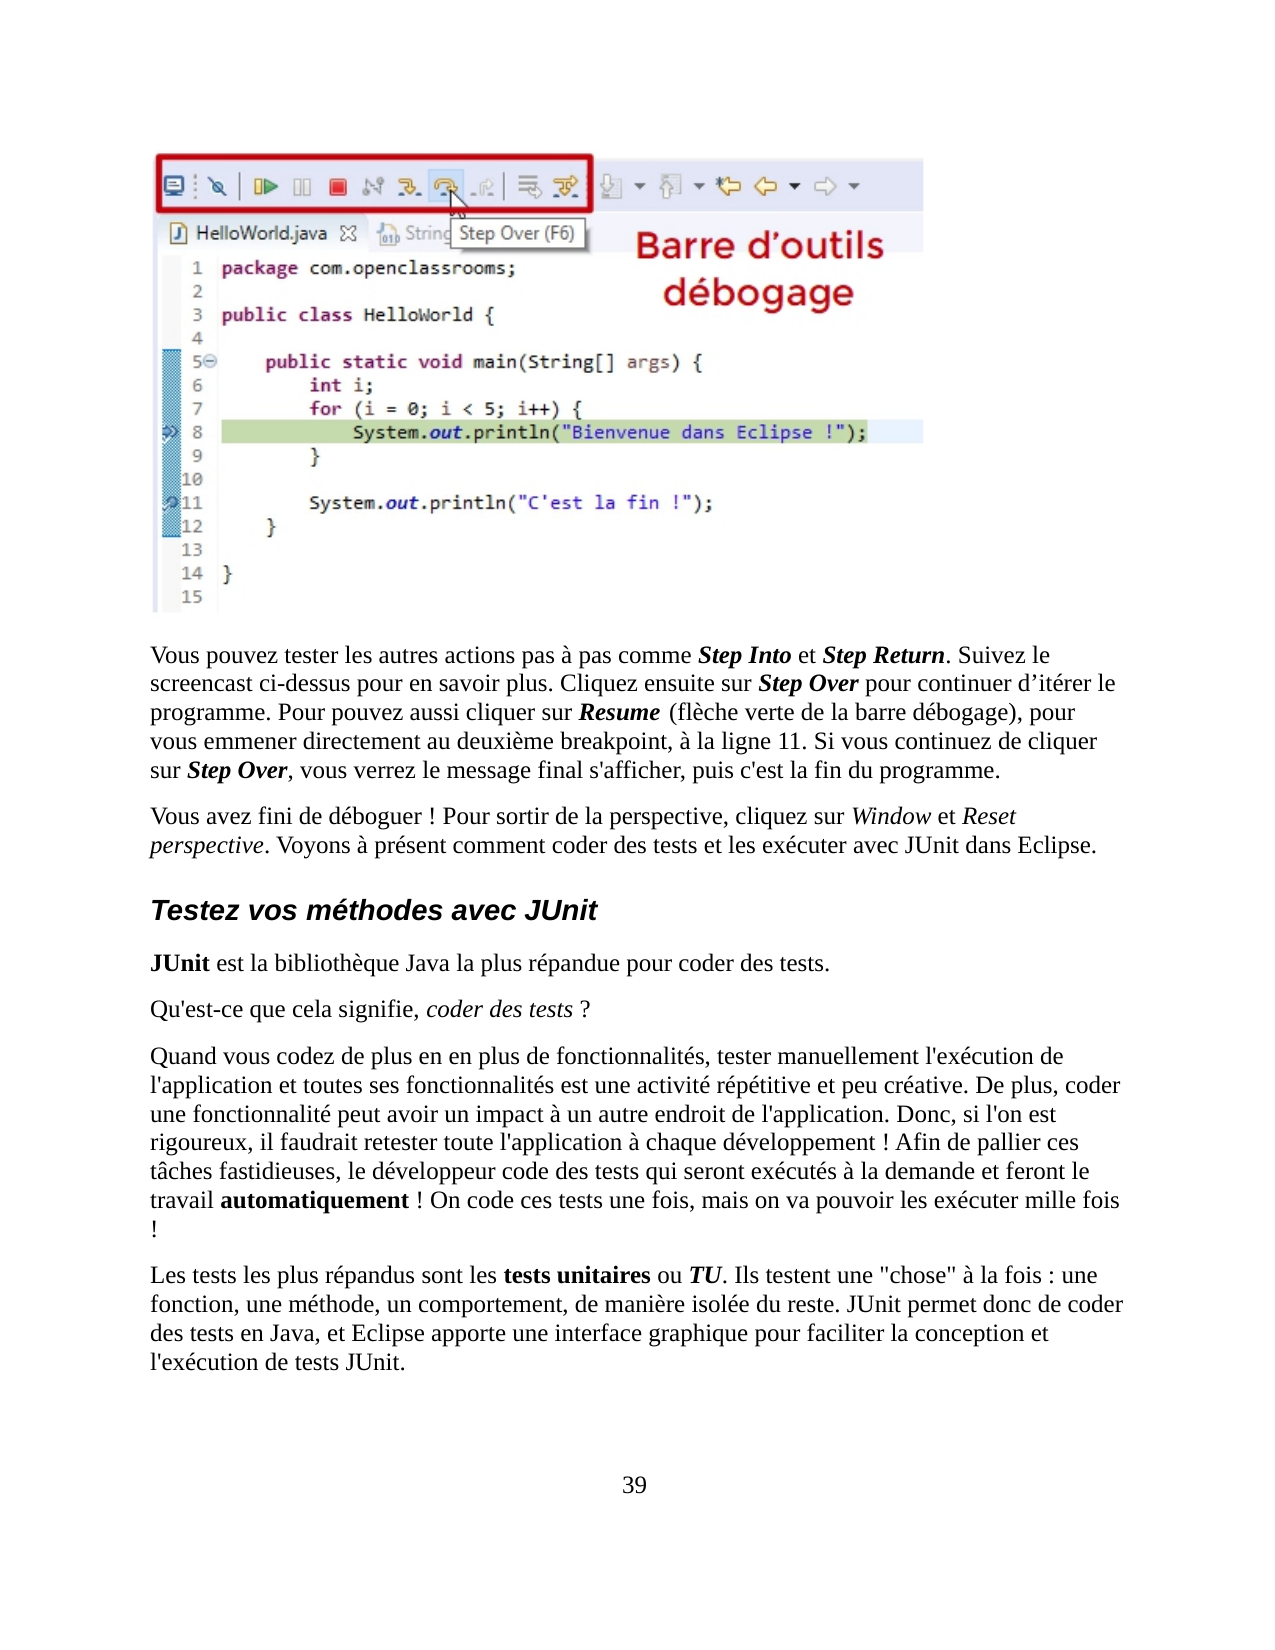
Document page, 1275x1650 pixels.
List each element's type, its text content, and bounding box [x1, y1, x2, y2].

text Vous avez fini de déboguer ! Pour sortir de la perspective, cliquez sur Window et Reset perspective. Voyons à présent comment coder des tests et les exécuter avec JUnit dans Eclipse. [150, 801, 1125, 859]
subtitle Testez vos méthodes avec JUnit [150, 893, 1125, 926]
text JUnit est la bibliothèque Java la plus répandue pour coder des tests. [150, 948, 1125, 977]
picture [150, 150, 924, 622]
text Les tests les plus répandus sont les tests unitaires ou TU. Ils testent une "chose" à la fois : une fonction, une méthode, un comportement, de manière isolée du reste. JUnit permet donc de coder des tests en Java, et Eclipse apporte une interface graphique pour faciliter la conception et l'exécution de tests JUnit. [150, 1260, 1125, 1375]
text Vous pouvez tester les autres actions pas à pas comme Step Into et Step Return. Suivez le screencast ci-dessus pour en savoir plus. Cliquez ensuite sur Step Over pour continuer d’itérer le programme. Pour pouvez aussi cliquer sur Resume (flèche verte de la barre débogage), pour vous emmener directement au deuxième breakpoint, à la ligne 11. Si vous continuez de cliquer sur Step Over, vous verrez le message final s'afficher, puis c'est la fin du programme. [150, 640, 1125, 783]
text Quand vous codez de plus en en plus de fonctionnalités, tester manuellement l'exécution de l'application et toutes ses fonctionnalités est une activité répétitive et peu créative. De plus, coder une fonctionnalité peut avoir un impact à un autre endroit de l'application. Donc, si l'on est rigoureux, il faudrait retester toute l'application à chaque développement ! Afin de pallier ces tâches fastidieuses, le développeur code des tests qui seront exécutés à la demande et feront le travail automatiquement ! On code ces tests une fois, mais on va pouvoir les exécuter mille fois ! [150, 1041, 1125, 1242]
text Qu'est-ce que cela signifie, coder des tests ? [150, 994, 1125, 1023]
